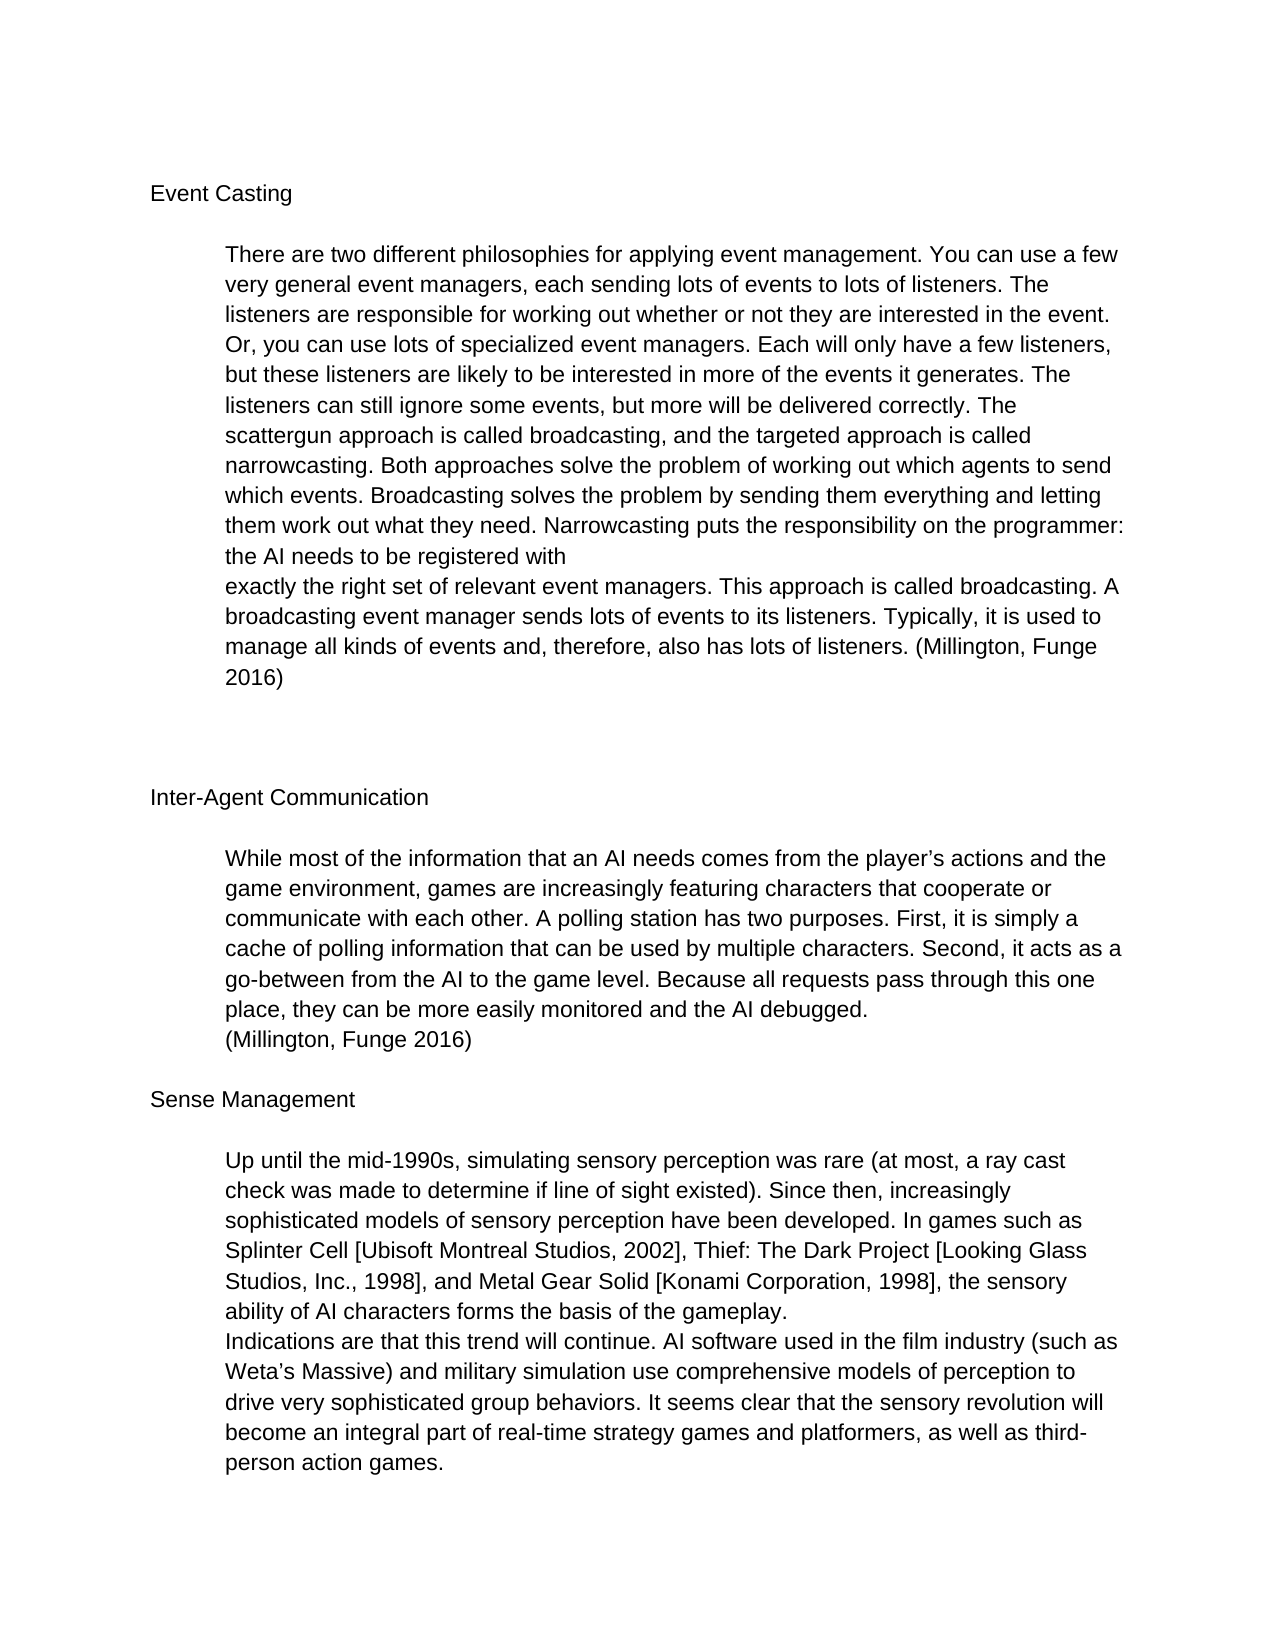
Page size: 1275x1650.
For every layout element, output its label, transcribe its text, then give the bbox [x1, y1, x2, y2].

text There are two different philosophies for applying event management. You can use a few very general event managers, each sending lots of events to lots of listeners. The listeners are responsible for working out whether or not they are interested in the event. Or, you can use lots of specialized event managers. Each will only have a few listeners, but these listeners are likely to be interested in more of the events it generates. The listeners can still ignore some events, but more will be delivered correctly. The scattergun approach is called broadcasting, and the targeted approach is called narrowcasting. Both approaches solve the problem of working out which agents to send which events. Broadcasting solves the problem by sending them everything and letting them work out what they need. Narrowcasting puts the responsibility on the programmer: the AI needs to be registered with exactly the right set of relevant event managers. This approach is called broadcasting. A broadcasting event manager sends lots of events to its listeners. Typically, it is used to manage all kinds of events and, therefore, also has lots of listeners. (Millington, Funge 2016) [225, 241, 1125, 690]
text While most of the information that an AI needs comes from the player’s actions and the game environment, games are increasingly featuring characters that cooperate or communicate with each other. A polling station has two purposes. First, it is simply a cache of polling information that can be used by multiple characters. Second, it acts as a go-between from the AI to the game level. Because all requests pass through this one place, they can be more easily monitored and the AI debugged. (Millington, Funge 2016) [225, 845, 1125, 1052]
text Event Casting [150, 180, 1125, 237]
text Inter-Agent Communication [150, 784, 1125, 841]
text Up until the mid-1990s, simulating sensory perception was rare (at most, a ray cast check was made to determine if line of sight existed). Since then, increasingly sophisticated models of sensory perception have been developed. In games such as Splinter Cell [Ubisoft Montreal Studios, 2002], Thief: The Dark Project [Looking Glass Studios, Inc., 1998], and Metal Gear Solid [Konami Corporation, 1998], the sensory ability of AI characters forms the basis of the gameplay. Indications are that this trend will continue. AI software used in the film industry (such as Weta’s Massive) and military simulation use comprehensive models of perception to drive very sophisticated group behaviors. It seems clear that the sensory revolution will become an integral part of real-time strategy games and platformers, as well as third-person action games. [225, 1147, 1125, 1475]
text Sense Management [150, 1086, 1125, 1143]
